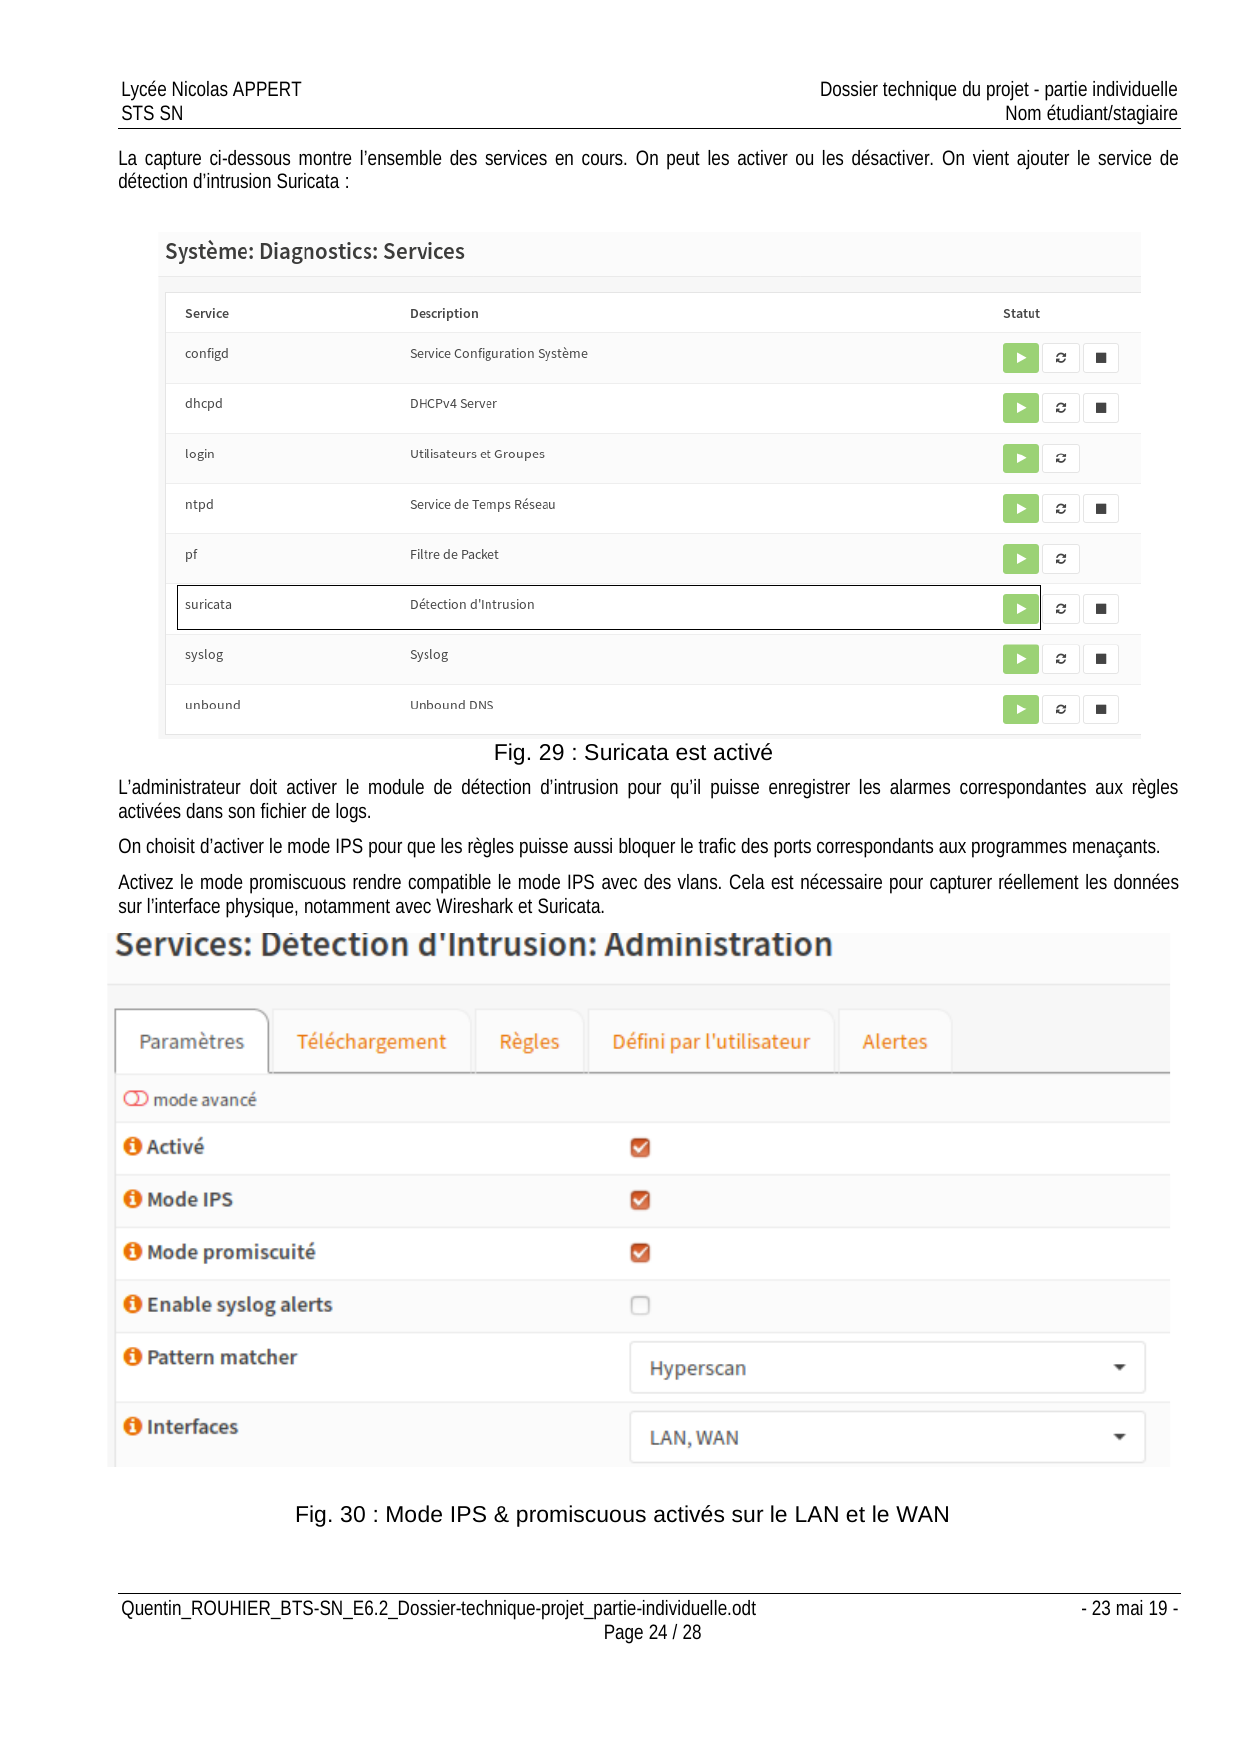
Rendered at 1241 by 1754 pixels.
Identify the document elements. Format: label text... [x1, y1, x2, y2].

text La capture ci-dessous montre l’ensemble des services en cours. On peut les activer ou les désactiver. On vient ajouter le service de détection d’intrusion Suricata : [118, 145, 1181, 193]
text On choisit d’activer le mode IPS pour que les règles puisse aussi bloquer le trafic des ports correspondants aux programmes menaçants. [118, 834, 1181, 858]
text Activez le mode promiscuous rendre compatible le mode IPS avec des vlans. Cela est nécessaire pour capturer réellement les données sur l’interface physique, notamment avec Wireshark et Suricata. [118, 870, 1181, 918]
text L’administrateur doit activer le module de détection d’intrusion pour qu’il puisse enregistrer les alarmes correspondantes aux règles activées dans son fichier de logs. [118, 775, 1181, 823]
picture [158, 232, 1141, 739]
picture [107, 933, 1171, 1467]
